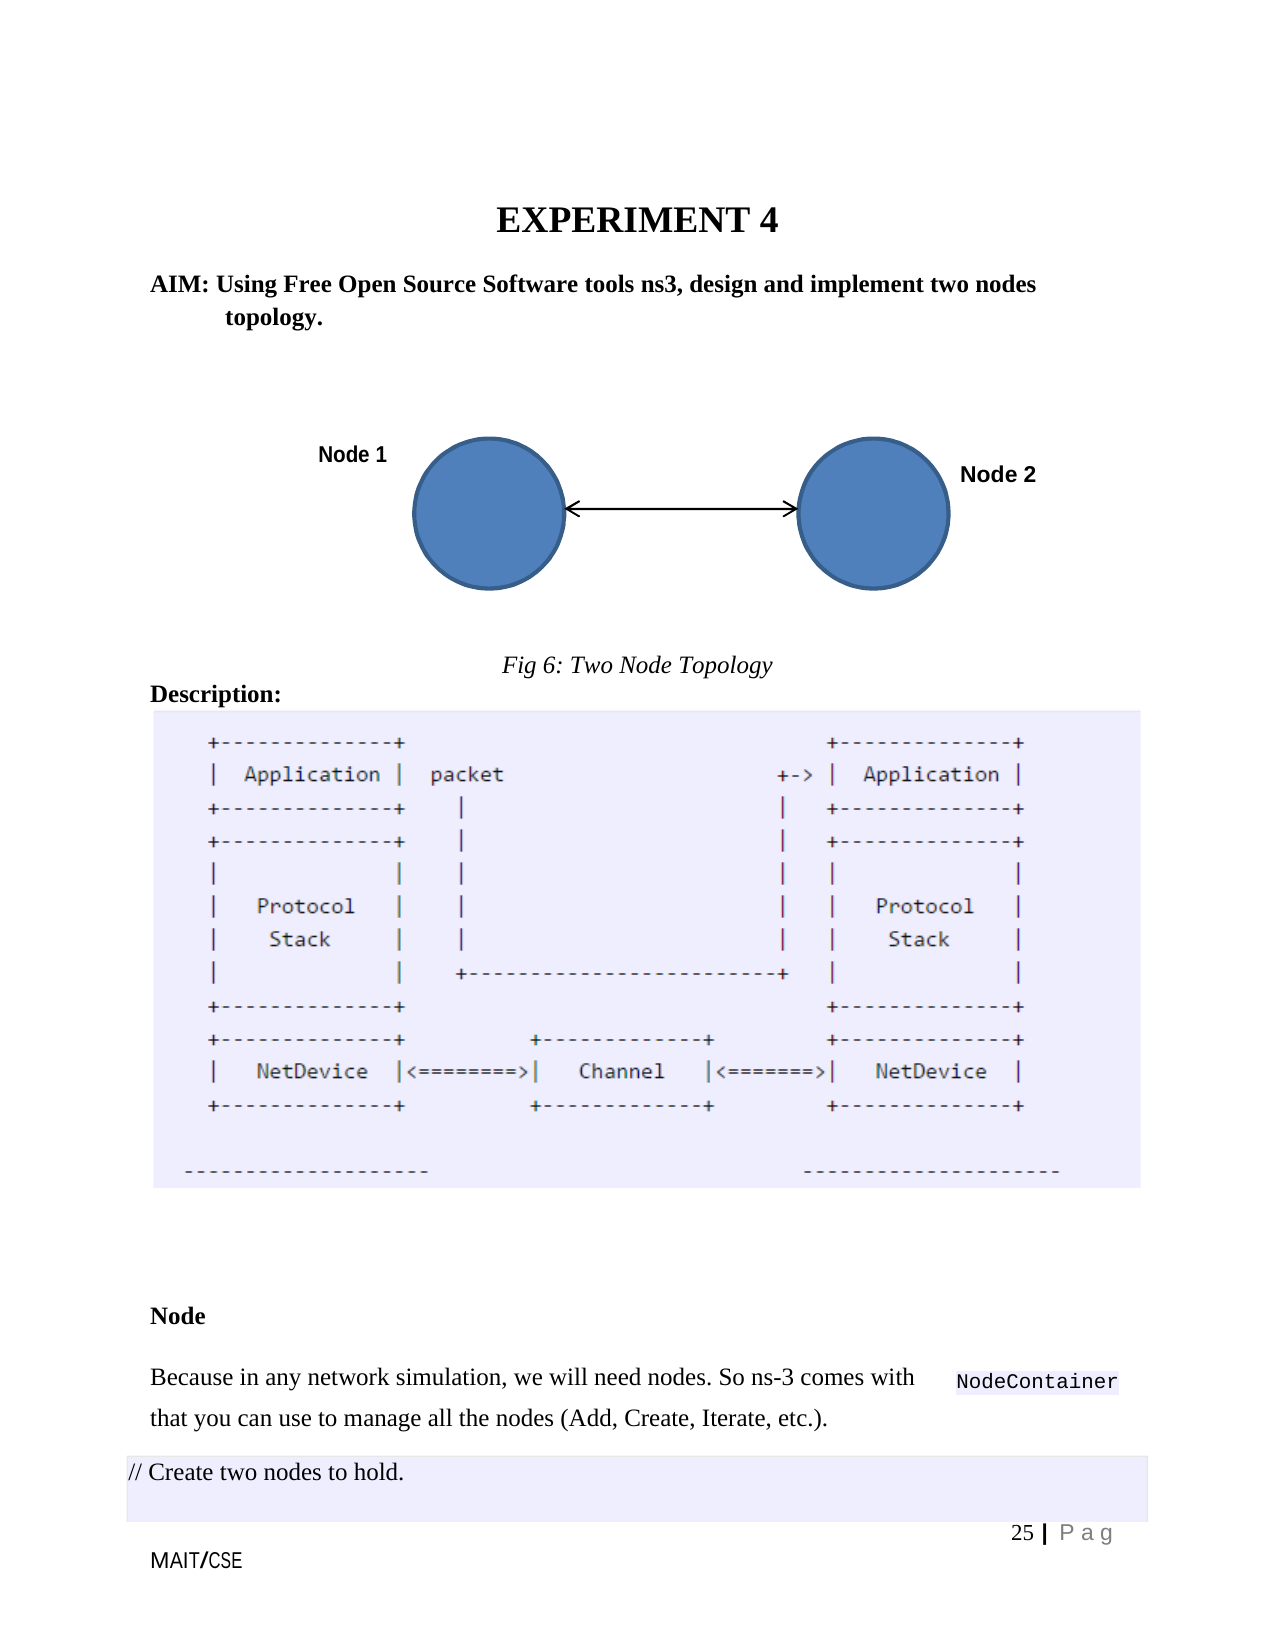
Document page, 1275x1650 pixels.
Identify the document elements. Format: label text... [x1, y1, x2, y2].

text NodeContainer [956, 1371, 1147, 1395]
subtitle EXPERIMENT 4 [348, 198, 927, 241]
subtitle AIM: Using Free Open Source Software tools ns3, design and implement two nodes topology. [150, 269, 1078, 331]
text Node 2 [958, 461, 1038, 487]
text Node [150, 1301, 286, 1329]
text Fig 6: Two Node Topology [502, 651, 1212, 679]
text Node 1 [52, 441, 387, 467]
subtitle Description: [150, 679, 286, 708]
text Because in any network simulation, we will need nodes. So ns-3 comes with that you can use to manage all the nodes (Add, Create, Iterate, etc.). [150, 1362, 917, 1432]
picture [153, 708, 1141, 1188]
